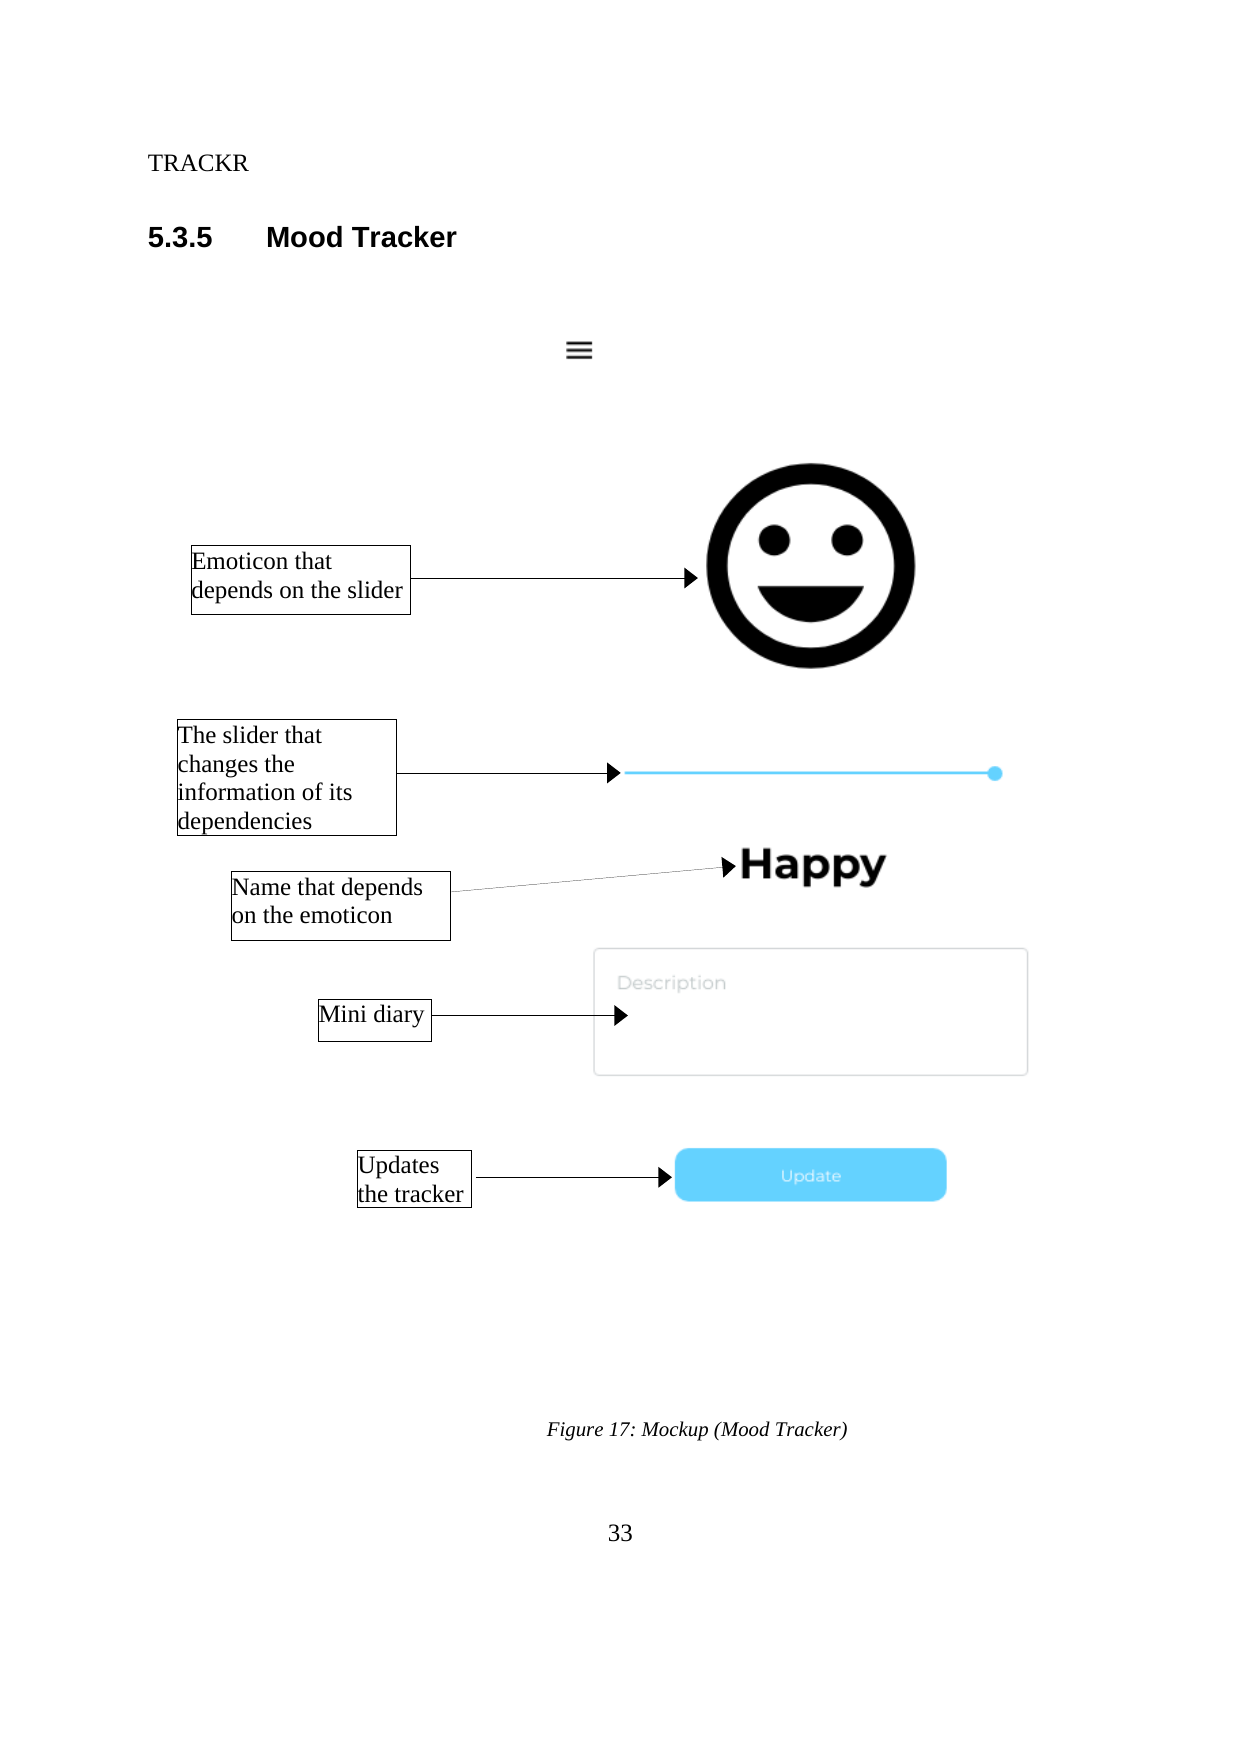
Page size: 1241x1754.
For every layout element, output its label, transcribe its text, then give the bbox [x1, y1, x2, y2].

subtitle [547, 279, 1076, 291]
subtitle Mood Tracker [148, 220, 1093, 254]
text Figure 17: Mockup (Mood Tracker) [547, 1418, 1076, 1441]
picture [546, 291, 1076, 1418]
